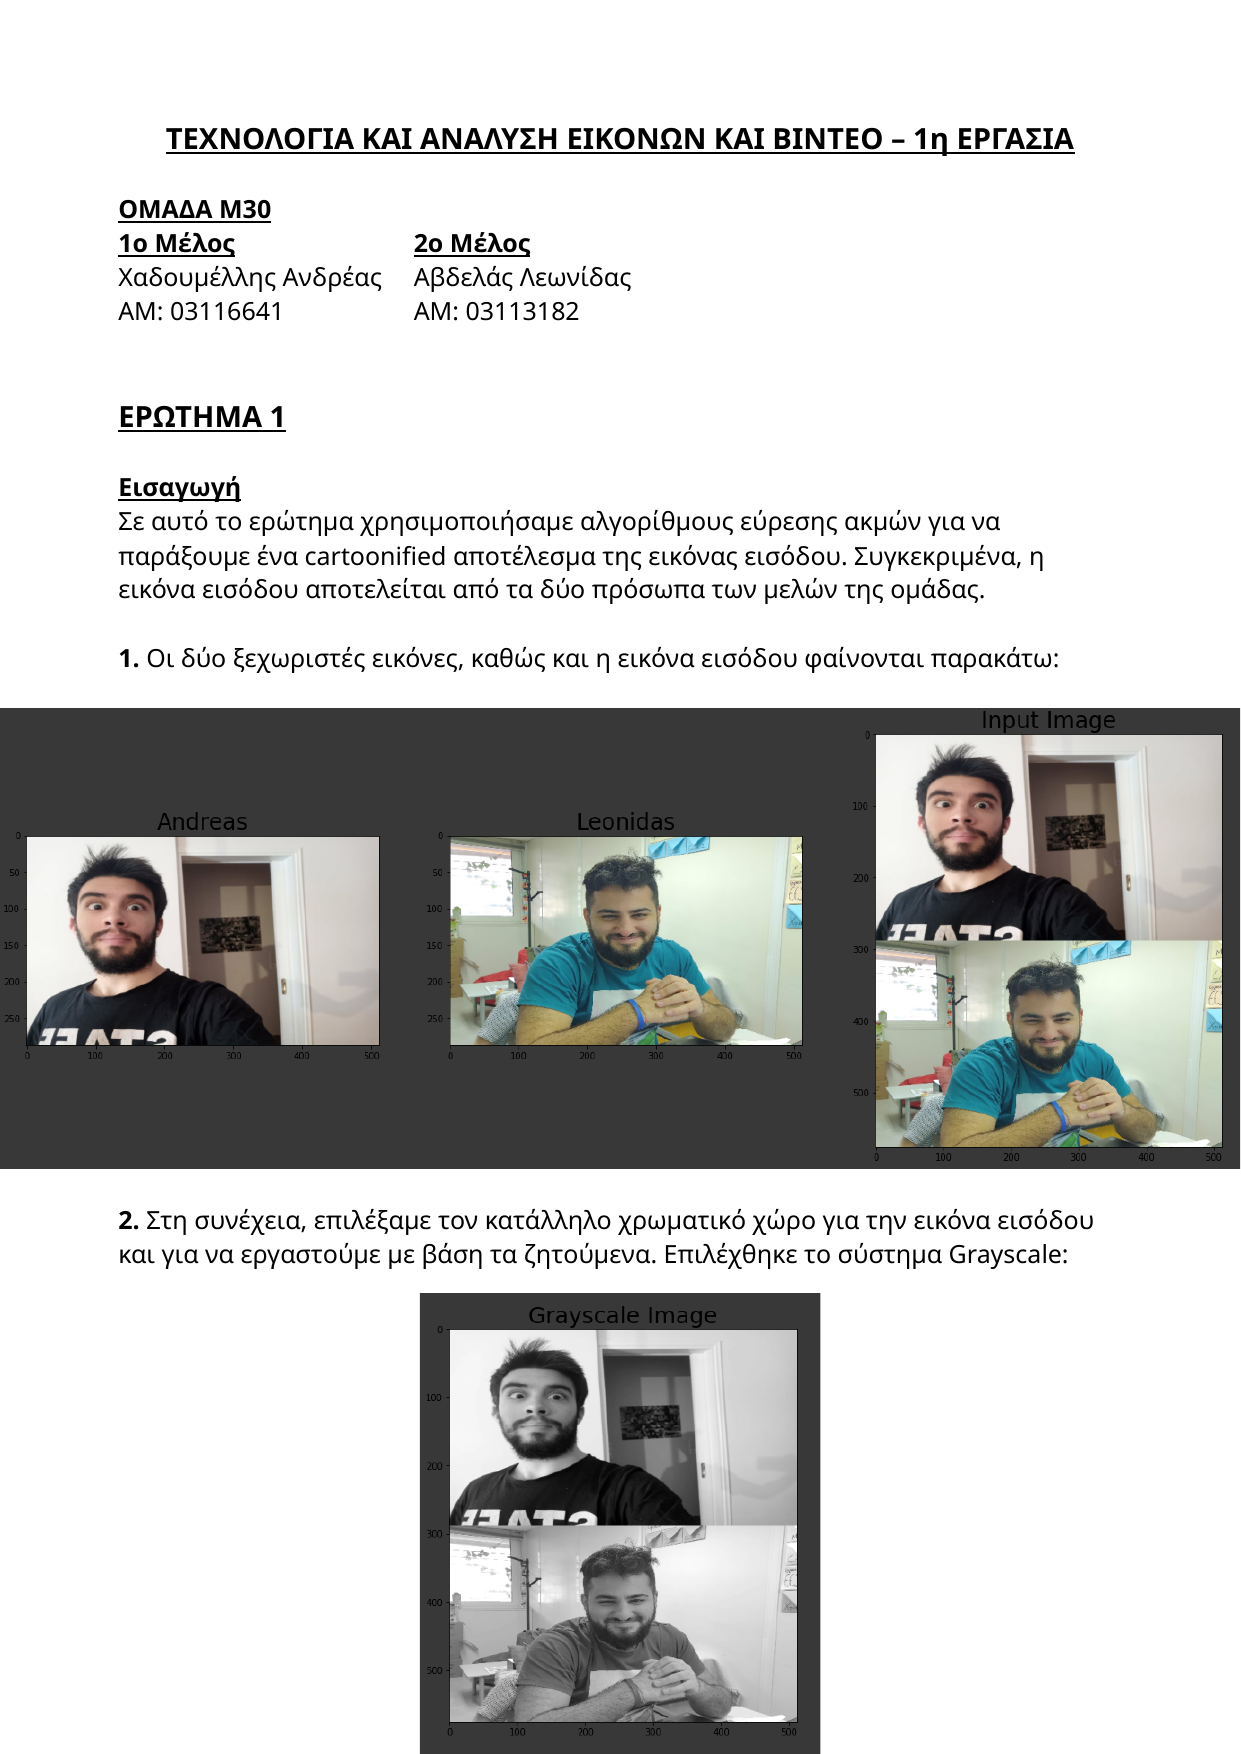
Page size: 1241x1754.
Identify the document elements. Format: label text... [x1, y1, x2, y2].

text Σε αυτό το ερώτημα χρησιμοποιήσαμε αλγορίθμους εύρεσης ακμών για να παράξουμε ένα cartoonified αποτέλεσμα της εικόνας εισόδου. Συγκεκριμένα, η εικόνα εισόδου αποτελείται από τα δύο πρόσωπα των μελών της ομάδας. [118, 504, 1122, 606]
text Χαδουμέλλης Ανδρέας Αβδελάς Λεωνίδας [118, 260, 1122, 294]
text 1. Οι δύο ξεχωριστές εικόνες, καθώς και η εικόνα εισόδου φαίνονται παρακάτω: [118, 640, 1122, 674]
text 1ο Μέλος 2ο Μέλος [118, 226, 1122, 260]
text ΕΡΩΤΗΜΑ 1 [118, 396, 1122, 436]
text ΤΕΧΝΟΛΟΓΙΑ ΚΑΙ ΑΝΑΛΥΣΗ ΕΙΚΟΝΩΝ ΚΑΙ ΒΙΝΤΕΟ – 1η ΕΡΓΑΣΙΑ [118, 118, 1122, 158]
text Εισαγωγή [118, 470, 1122, 504]
text ΟΜΑΔΑ Μ30 [118, 192, 1122, 226]
picture [419, 1293, 821, 1754]
text ΑΜ: 03116641 ΑΜ: 03113182 [118, 294, 1122, 328]
picture [0, 708, 1241, 1169]
text 2. Στη συνέχεια, επιλέξαμε τον κατάλληλο χρωματικό χώρο για την εικόνα εισόδου και για να εργαστούμε με βάση τα ζητούμενα. Επιλέχθηκε το σύστημα Grayscale: [118, 1203, 1122, 1271]
